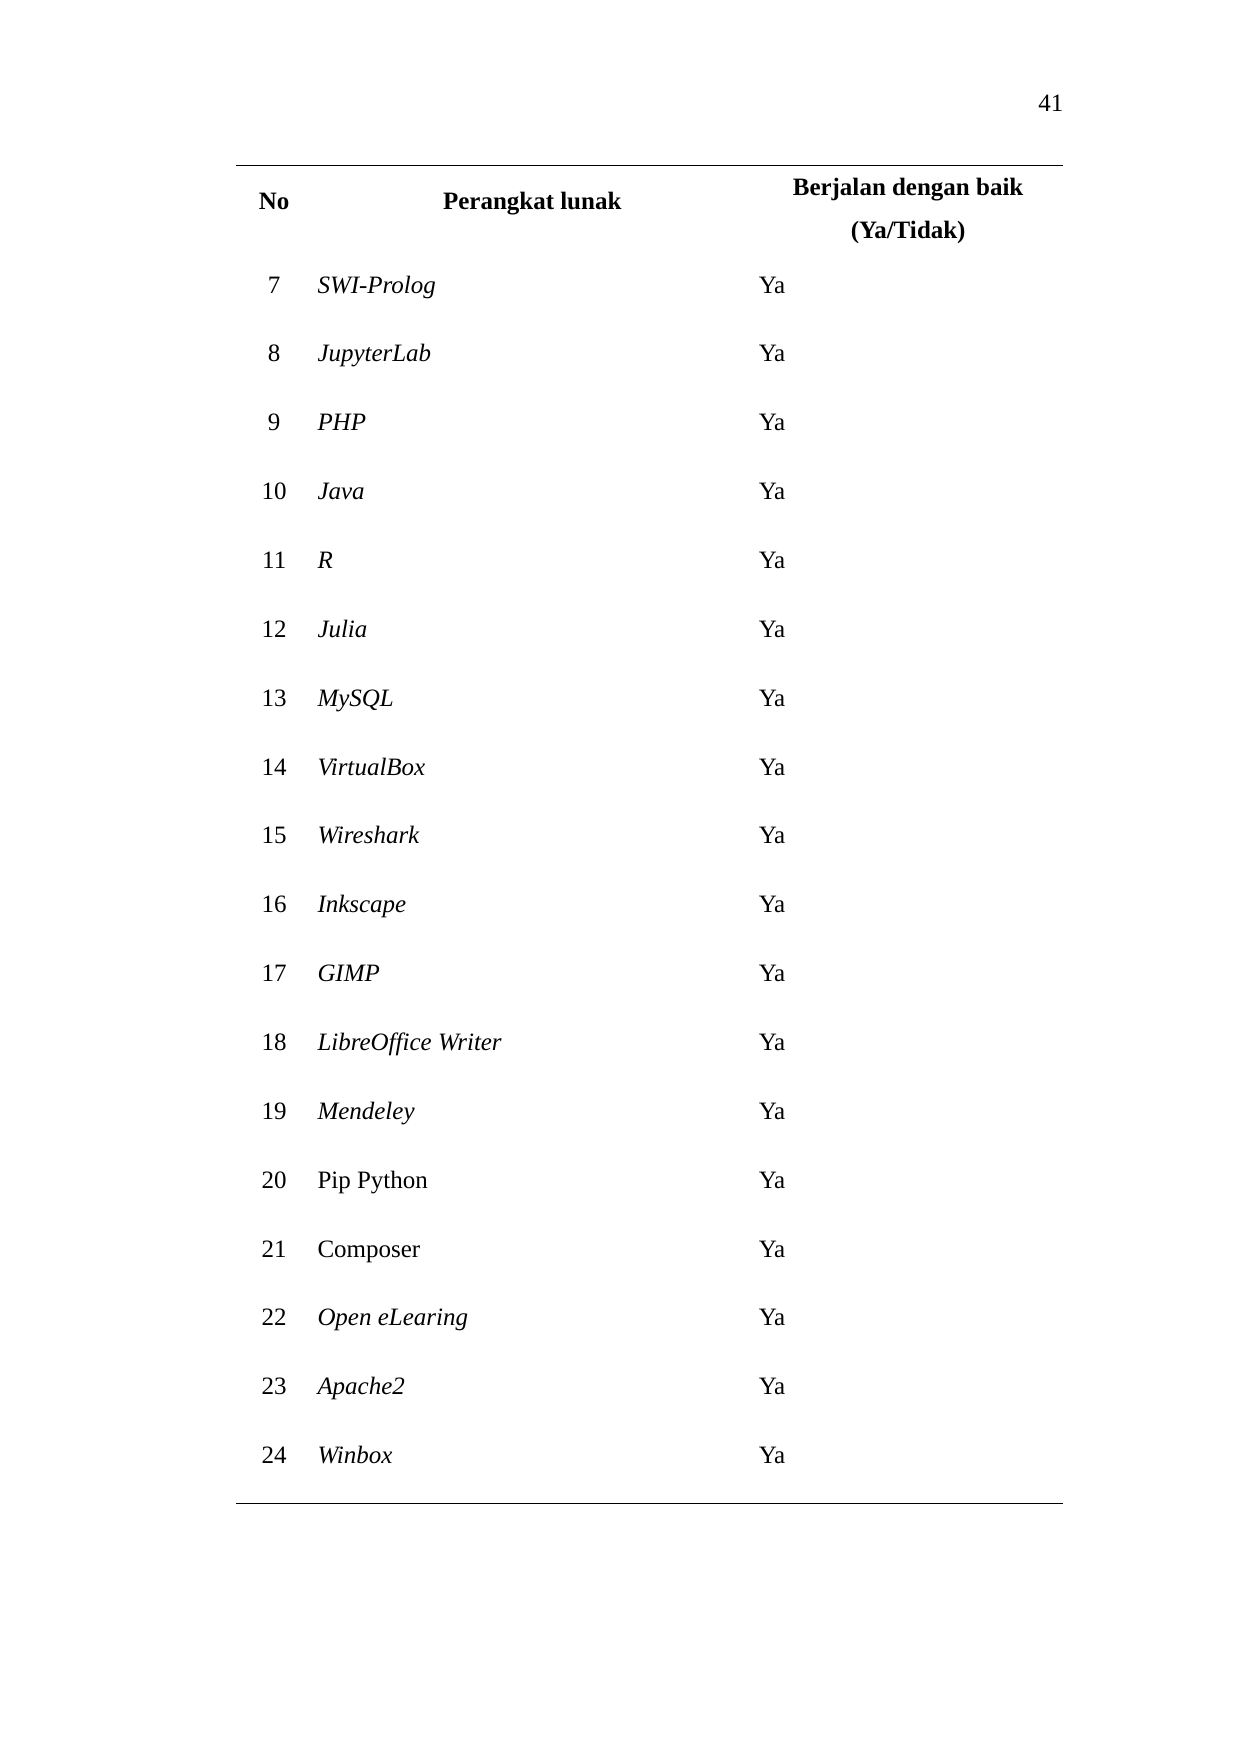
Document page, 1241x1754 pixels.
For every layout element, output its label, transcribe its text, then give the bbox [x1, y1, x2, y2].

table_cell Ya [753, 746, 1063, 815]
table_cell Ya [753, 1090, 1063, 1159]
table_cell Open eLearing [311, 1297, 753, 1366]
table_cell Ya [753, 1228, 1063, 1297]
table_cell Ya [753, 884, 1063, 952]
table_cell 7 [236, 264, 311, 333]
table_cell 11 [236, 539, 311, 608]
table_cell 16 [236, 884, 311, 952]
table_cell 18 [236, 1021, 311, 1090]
table_cell 24 [236, 1435, 311, 1503]
table_cell Ya [753, 815, 1063, 884]
table_cell 13 [236, 677, 311, 746]
table_cell SWI-Prolog [311, 264, 753, 333]
table_cell 22 [236, 1297, 311, 1366]
table_header Berjalan dengan baik (Ya/Tidak) [753, 166, 1063, 264]
table_cell Composer [311, 1228, 753, 1297]
table_cell 14 [236, 746, 311, 815]
table_cell 12 [236, 608, 311, 677]
table_cell Java [311, 471, 753, 539]
table_cell Apache2 [311, 1366, 753, 1434]
table_cell Mendeley [311, 1090, 753, 1159]
table_cell 10 [236, 471, 311, 539]
table_cell 23 [236, 1366, 311, 1434]
table_cell VirtualBox [311, 746, 753, 815]
table_cell 19 [236, 1090, 311, 1159]
table_cell 20 [236, 1159, 311, 1228]
table_cell Ya [753, 1297, 1063, 1366]
table_cell 17 [236, 953, 311, 1021]
table_cell Pip Python [311, 1159, 753, 1228]
table_cell JupyterLab [311, 333, 753, 402]
table_cell Ya [753, 264, 1063, 333]
table_cell Ya [753, 1366, 1063, 1434]
table_cell R [311, 539, 753, 608]
table_cell 9 [236, 402, 311, 471]
table_cell Ya [753, 953, 1063, 1021]
table_cell Inkscape [311, 884, 753, 952]
table_cell Ya [753, 1159, 1063, 1228]
table_cell 8 [236, 333, 311, 402]
table_cell 15 [236, 815, 311, 884]
table_cell Ya [753, 471, 1063, 539]
table_cell Wireshark [311, 815, 753, 884]
table_cell Ya [753, 677, 1063, 746]
table_cell Ya [753, 608, 1063, 677]
table_cell 21 [236, 1228, 311, 1297]
table_cell Ya [753, 1021, 1063, 1090]
table_cell PHP [311, 402, 753, 471]
table_cell MySQL [311, 677, 753, 746]
table_cell Julia [311, 608, 753, 677]
table_cell Ya [753, 333, 1063, 402]
table_cell LibreOffice Writer [311, 1021, 753, 1090]
table_cell Ya [753, 539, 1063, 608]
table_cell Ya [753, 1435, 1063, 1503]
table_cell Ya [753, 402, 1063, 471]
table_cell GIMP [311, 953, 753, 1021]
table_header No [236, 166, 311, 264]
table_header Perangkat lunak [311, 166, 753, 264]
table_cell Winbox [311, 1435, 753, 1503]
